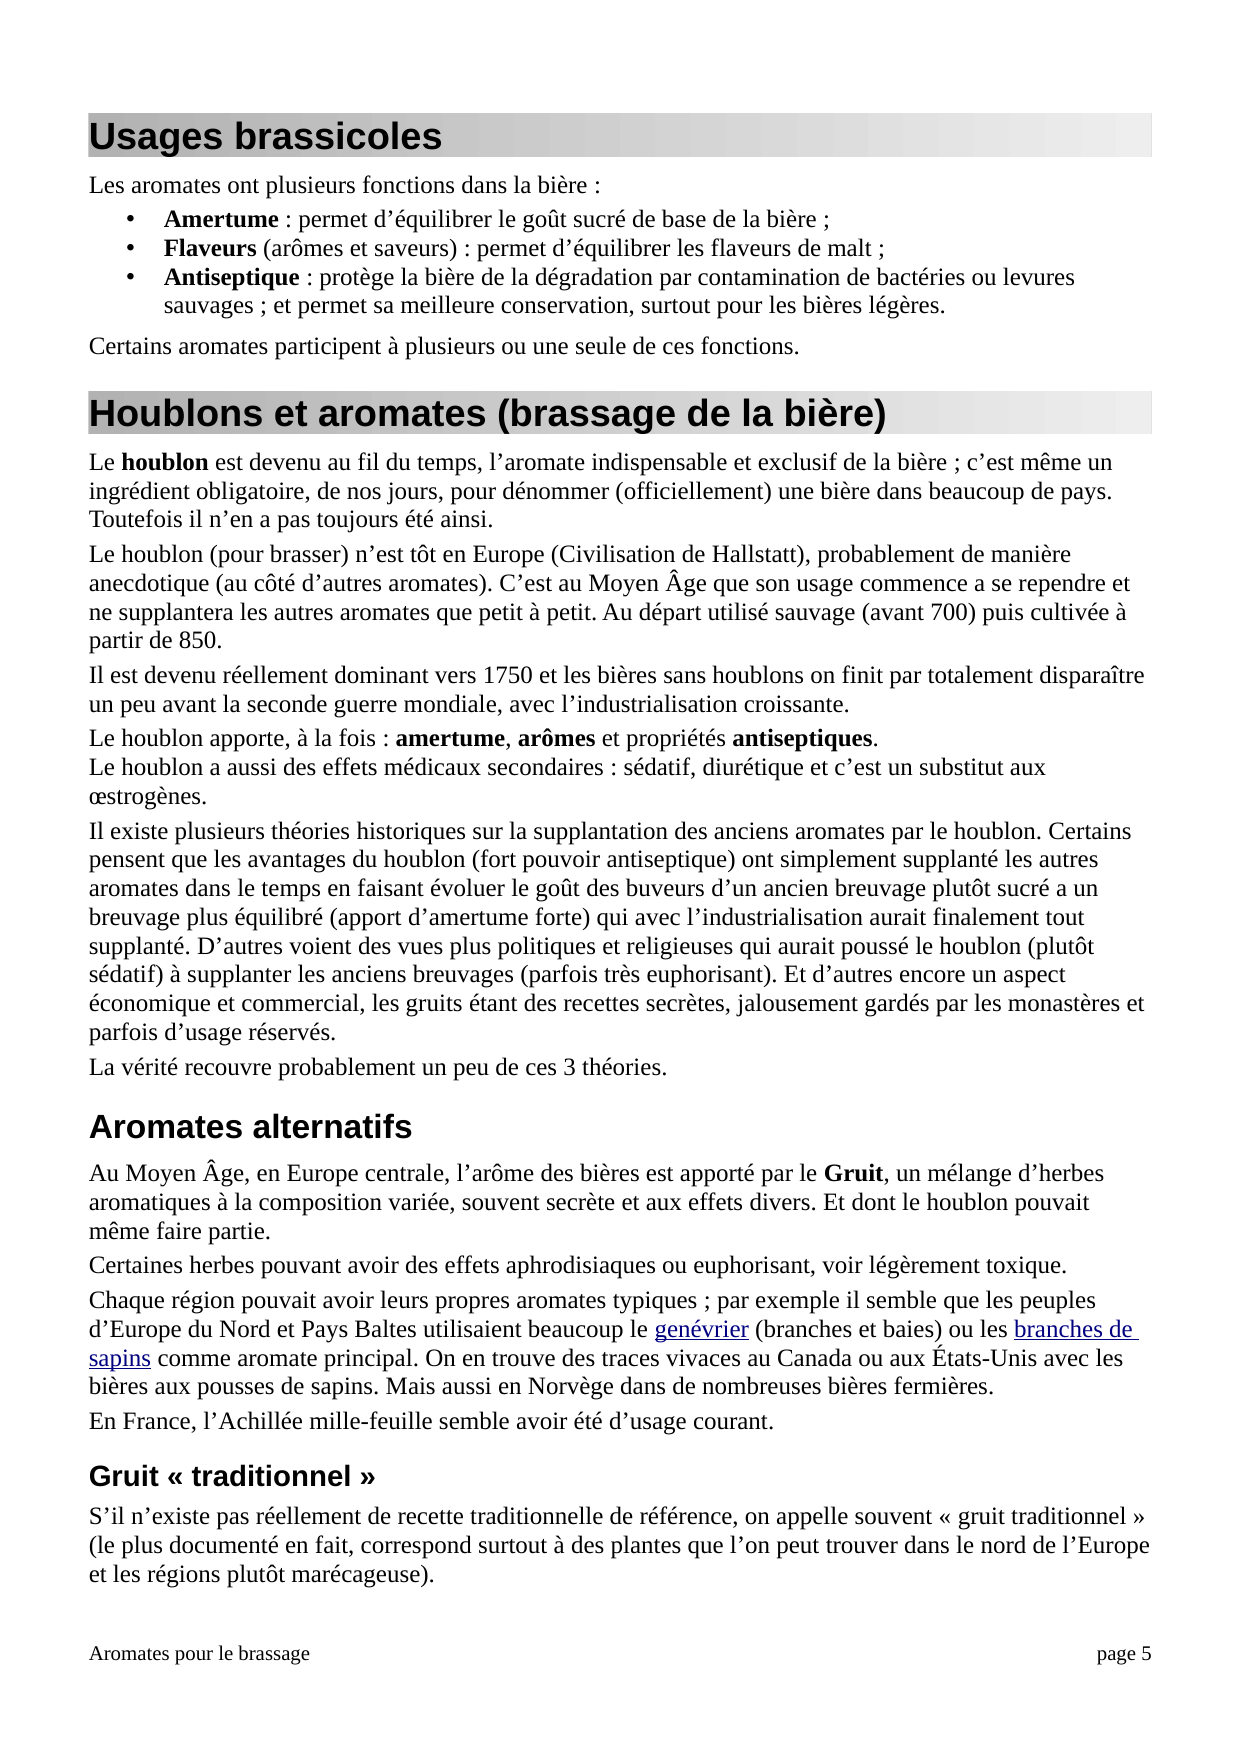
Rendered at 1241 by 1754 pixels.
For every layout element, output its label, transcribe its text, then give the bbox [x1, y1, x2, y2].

text La vérité recouvre probablement un peu de ces 3 théories. [88, 1052, 1152, 1080]
text Le houblon apporte, à la fois : amertume, arômes et propriétés antiseptiques. Le houblon a aussi des effets médicaux secondaires : sédatif, diurétique et c’est un substitut aux œstrogènes. [88, 723, 1152, 810]
text Le houblon est devenu au fil du temps, l’aromate indispensable et exclusif de la bière ; c’est même un ingrédient obligatoire, de nos jours, pour dénommer (officiellement) une bière dans beaucoup de pays. Toutefois il n’en a pas toujours été ainsi. [88, 447, 1152, 533]
list Flaveurs (arômes et saveurs) : permet d’équilibrer les flaveurs de malt ; [126, 233, 1152, 262]
text Il existe plusieurs théories historiques sur la supplantation des anciens aromates par le houblon. Certains pensent que les avantages du houblon (fort pouvoir antiseptique) ont simplement supplanté les autres aromates dans le temps en faisant évoluer le goût des buveurs d’un ancien breuvage plutôt sucré a un breuvage plus équilibré (apport d’amertume forte) qui avec l’industrialisation aurait finalement tout supplanté. D’autres voient des vues plus politiques et religieuses qui aurait poussé le houblon (plutôt sédatif) à supplanter les anciens breuvages (parfois très euphorisant). Et d’autres encore un aspect économique et commercial, les gruits étant des recettes secrètes, jalousement gardés par les monastères et parfois d’usage réservés. [88, 816, 1152, 1046]
text En France, l’Achillée mille-feuille semble avoir été d’usage courant. [88, 1406, 1152, 1435]
text Les aromates ont plusieurs fonctions dans la bière : [88, 170, 1152, 198]
subtitle Usages brassicoles [88, 113, 1152, 157]
text Il est devenu réellement dominant vers 1750 et les bières sans houblons on finit par totalement disparaître un peu avant la seconde guerre mondiale, avec l’industrialisation croissante. [88, 660, 1152, 718]
text Au Moyen Âge, en Europe centrale, l’arôme des bières est apporté par le Gruit, un mélange d’herbes aromatiques à la composition variée, souvent secrète et aux effets divers. Et dont le houblon pouvait même faire partie. [88, 1158, 1152, 1244]
list Amertume : permet d’équilibrer le goût sucré de base de la bière ; [126, 204, 1152, 233]
text Le houblon (pour brasser) n’est tôt en Europe (Civilisation de Hallstatt), probablement de manière anecdotique (au côté d’autres aromates). C’est au Moyen Âge que son usage commence a se rependre et ne supplantera les autres aromates que petit à petit. Au départ utilisé sauvage (avant 700) puis cultivée à partir de 850. [88, 539, 1152, 654]
subtitle Houblons et aromates (brassage de la bière) [88, 391, 1152, 434]
subtitle Aromates alternatifs [88, 1107, 1152, 1146]
list Antiseptique : protège la bière de la dégradation par contamination de bactéries ou levures sauvages ; et permet sa meilleure conservation, surtout pour les bières légères. [126, 262, 1152, 319]
text Chaque région pouvait avoir leurs propres aromates typiques ; par exemple il semble que les peuples d’Europe du Nord et Pays Baltes utilisaient beaucoup le genévrier (branches et baies) ou les branches de sapins comme aromate principal. On en trouve des traces vivaces au Canada ou aux États-Unis avec les bières aux pousses de sapins. Mais aussi en Norvège dans de nombreuses bières fermières. [88, 1285, 1152, 1400]
subtitle Gruit « traditionnel » [88, 1458, 1152, 1492]
text Certaines herbes pouvant avoir des effets aphrodisiaques ou euphorisant, voir légèrement toxique. [88, 1251, 1152, 1279]
text S’il n’existe pas réellement de recette traditionnelle de référence, on appelle souvent « gruit traditionnel » (le plus documenté en fait, correspond surtout à des plantes que l’on peut trouver dans le nord de l’Europe et les régions plutôt marécageuse). [88, 1501, 1152, 1587]
text Certains aromates participent à plusieurs ou une seule de ces fonctions. [88, 331, 1152, 360]
